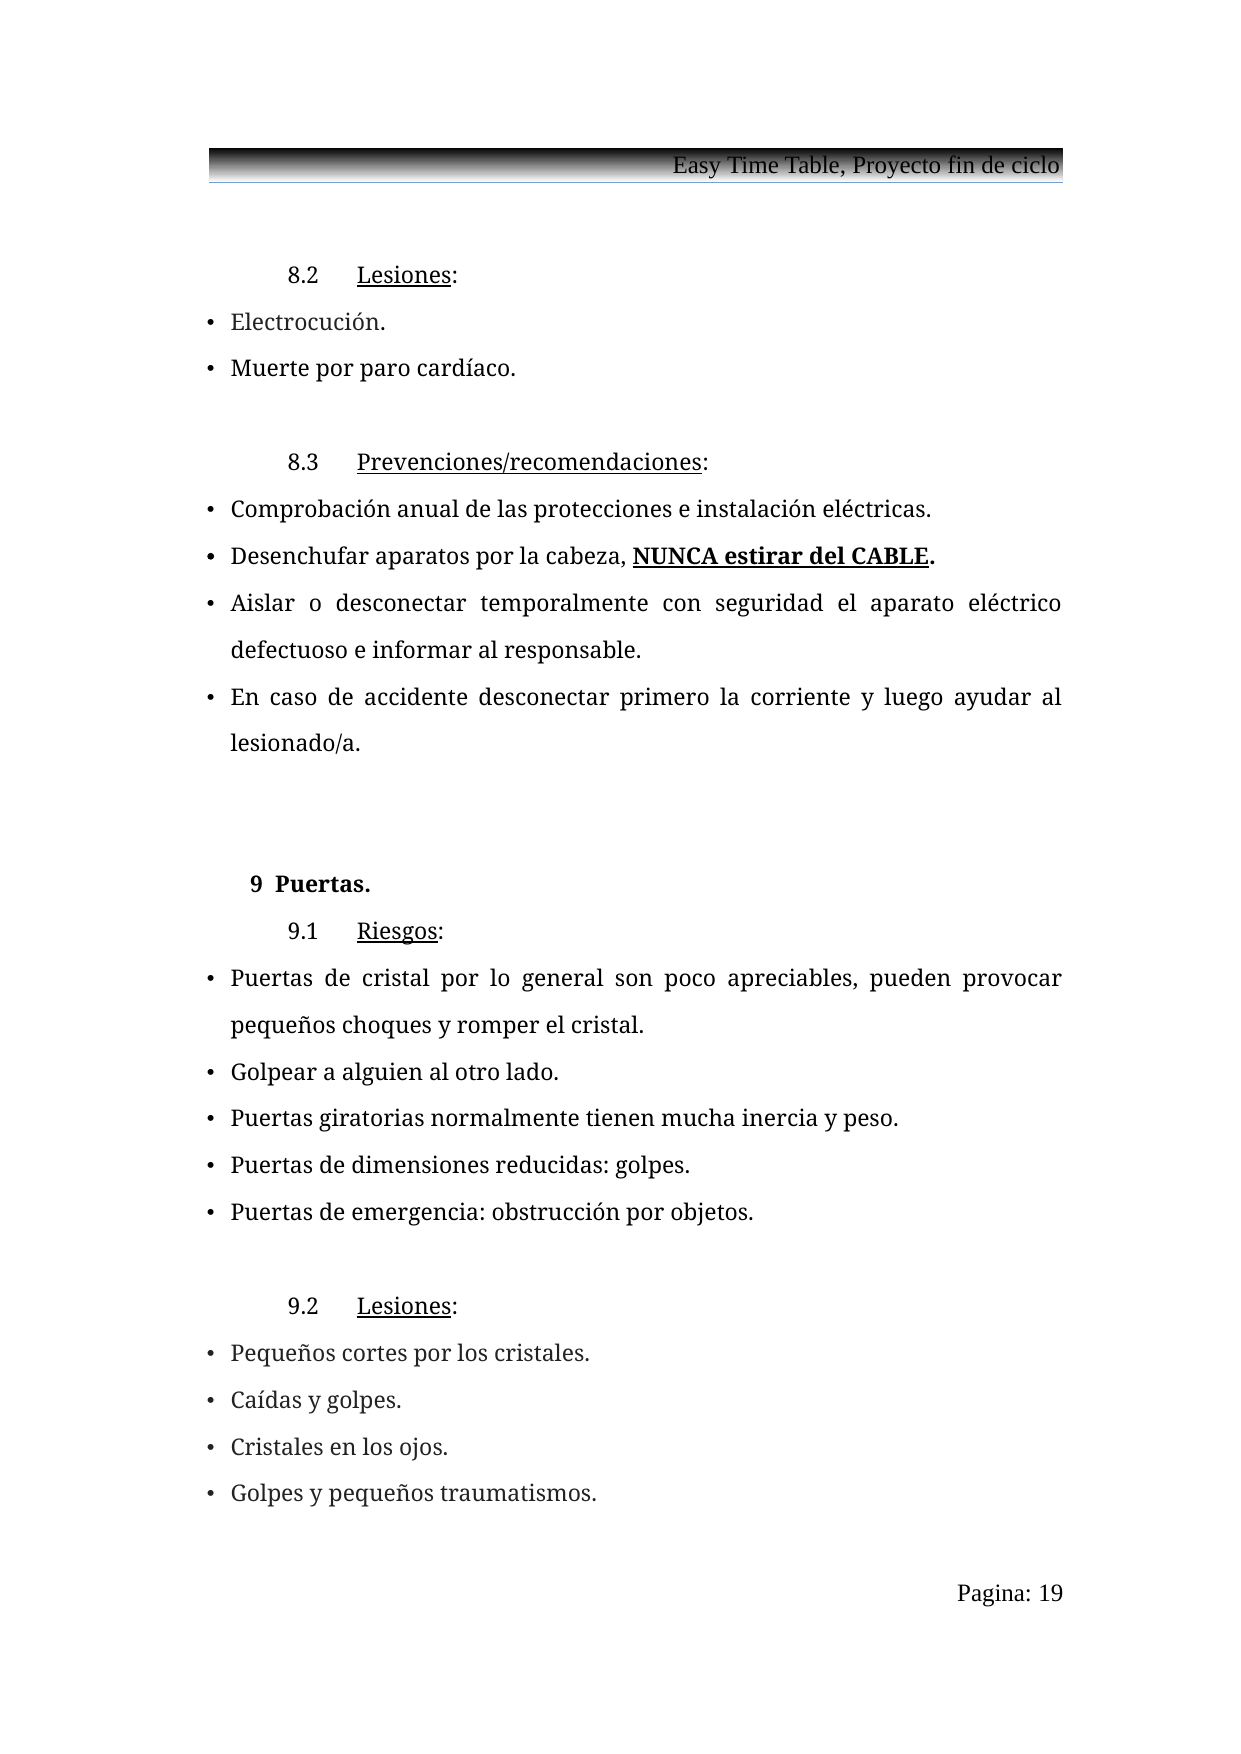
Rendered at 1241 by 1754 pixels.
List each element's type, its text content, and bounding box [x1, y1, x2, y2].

list Prevenciones/recomendaciones: [282, 446, 1063, 477]
list Golpes y pequeños traumatismos. [207, 1477, 1063, 1509]
list En caso de accidente desconectar primero la corriente y luego ayudar al lesionado/a. [207, 681, 1063, 759]
list Aislar o desconectar temporalmente con seguridad el aparato eléctrico defectuoso e informar al responsable. [207, 587, 1063, 665]
list Puertas de emergencia: obstrucción por objetos. [207, 1196, 1063, 1227]
list Riesgos: [282, 915, 1063, 946]
list Puertas giratorias normalmente tienen mucha inercia y peso. [207, 1102, 1063, 1134]
list Lesiones: [282, 1290, 1063, 1321]
list Desenchufar aparatos por la cabeza, NUNCA estirar del CABLE. [207, 540, 1063, 571]
list Electrocución. [207, 306, 1063, 337]
list Puertas de cristal por lo general son poco apreciables, pueden provocar pequeños choques y romper el cristal. [207, 962, 1063, 1040]
list Comprobación anual de las protecciones e instalación eléctricas. [207, 493, 1063, 524]
list Muerte por paro cardíaco. [207, 352, 1063, 384]
list Caídas y golpes. [207, 1384, 1063, 1415]
list Puertas. [244, 868, 1063, 899]
list Cristales en los ojos. [207, 1431, 1063, 1462]
list Puertas de dimensiones reducidas: golpes. [207, 1149, 1063, 1181]
list Golpear a alguien al otro lado. [207, 1056, 1063, 1087]
list Pequeños cortes por los cristales. [207, 1337, 1063, 1368]
list Lesiones: [282, 259, 1063, 290]
